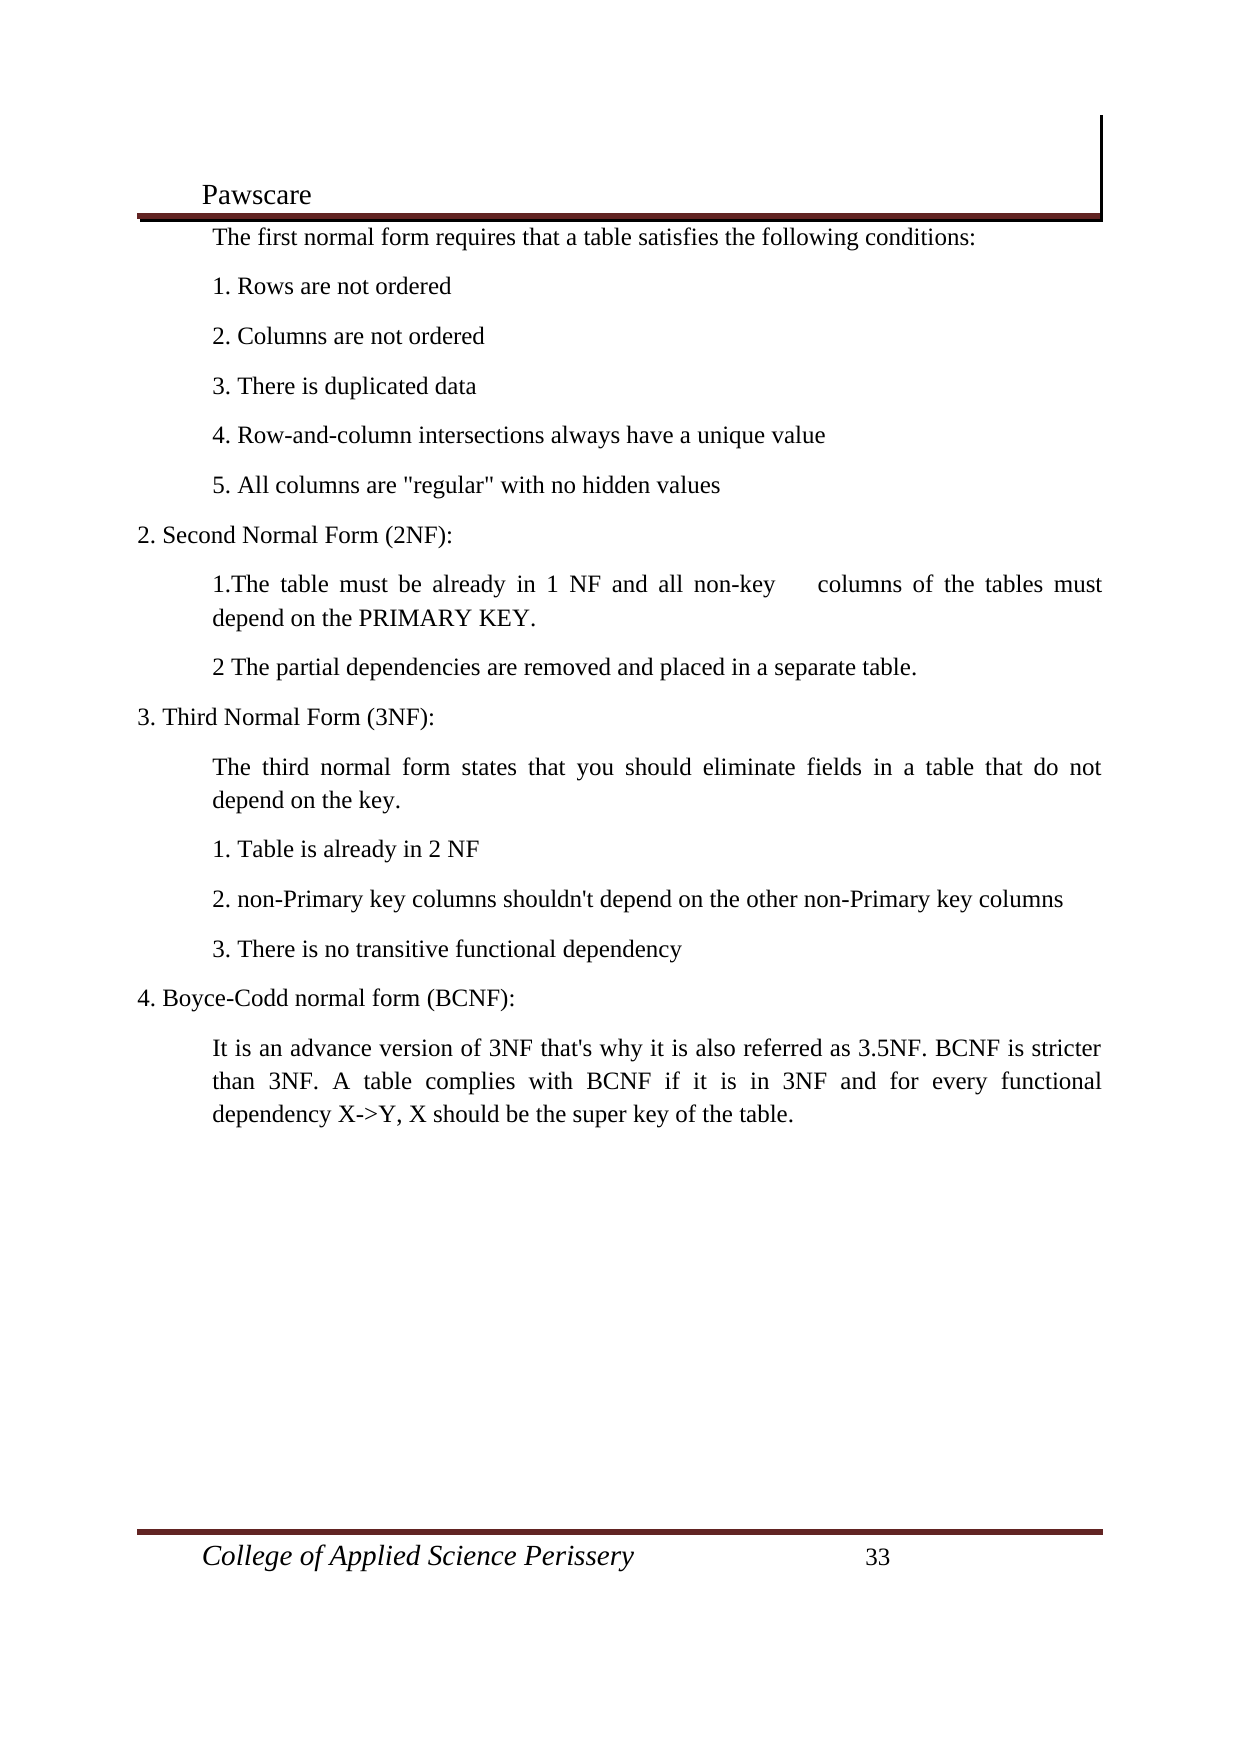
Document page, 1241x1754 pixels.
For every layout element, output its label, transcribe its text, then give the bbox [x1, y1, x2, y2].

text 5. All columns are "regular" with no hidden values [212, 470, 1103, 499]
text 4. Boyce-Codd normal form (BCNF): [137, 983, 1103, 1012]
text 3. Third Normal Form (3NF): [137, 702, 1103, 731]
text 2. Columns are not ordered [212, 321, 1103, 350]
text 1. Table is already in 2 NF [212, 834, 1103, 863]
text The third normal form states that you should eliminate fields in a table that do not depend on the key. [212, 752, 1103, 813]
text 2 The partial dependencies are removed and placed in a separate table. [212, 652, 1103, 681]
text The first normal form requires that a table satisfies the following conditions: [212, 222, 1103, 251]
text 3. There is duplicated data [212, 371, 1103, 399]
text 1. Rows are not ordered [212, 271, 1103, 300]
text It is an advance version of 3NF that's why it is also referred as 3.5NF. BCNF is stricter than 3NF. A table complies with BCNF if it is in 3NF and for every functional dependency X->Y, X should be the super key of the table. [212, 1033, 1103, 1128]
text 2. Second Normal Form (2NF): [137, 520, 1103, 549]
text 1.The table must be already in 1 NF and all non-key columns of the tables must depend on the PRIMARY KEY. [212, 569, 1103, 631]
text 2. non-Primary key columns shouldn't depend on the other non-Primary key columns [212, 884, 1103, 913]
text 3. There is no transitive functional dependency [212, 934, 1103, 962]
text 4. Row-and-column intersections always have a unique value [212, 421, 1103, 449]
